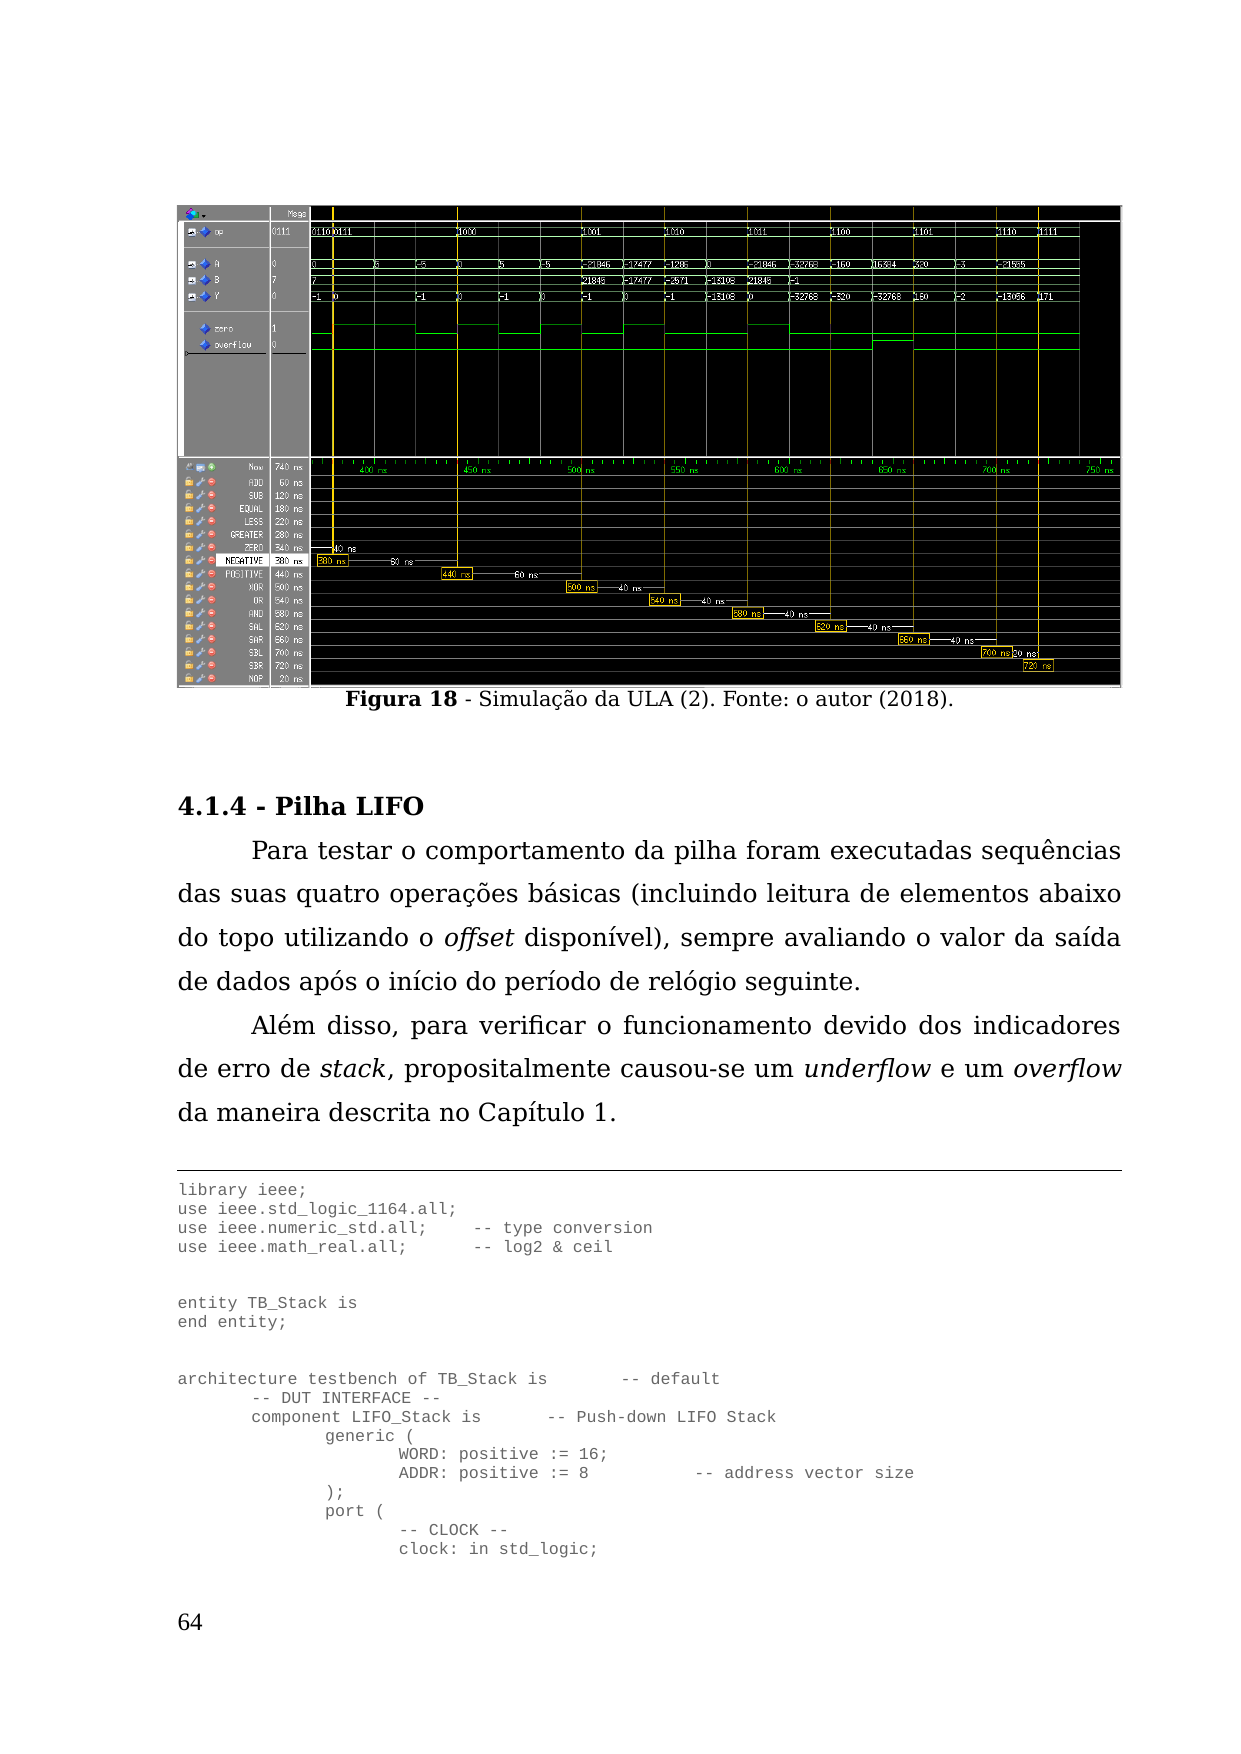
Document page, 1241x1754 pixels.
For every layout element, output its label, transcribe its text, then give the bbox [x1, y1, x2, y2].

text component LIFO_Stack is -- Push-down LIFO Stack [177, 1408, 1122, 1427]
text entity TB_Stack is [177, 1295, 1122, 1314]
text end entity; [177, 1314, 1122, 1333]
text clock: in std_logic; [177, 1540, 1122, 1559]
text -- DUT INTERFACE -- [177, 1389, 1122, 1408]
text WORD: positive := 16; [177, 1446, 1122, 1465]
text generic ( [177, 1427, 1122, 1446]
text ADDR: positive := 8 -- address vector size [177, 1465, 1122, 1484]
text use ieee.std_logic_1164.all; [177, 1201, 1122, 1220]
picture [176, 205, 1123, 688]
text use ieee.math_real.all; -- log2 & ceil [177, 1238, 1122, 1257]
text architecture testbench of TB_Stack is -- default [177, 1371, 1122, 1389]
text library ieee; [177, 1182, 1122, 1201]
text ); [177, 1484, 1122, 1502]
text -- CLOCK -- [177, 1521, 1122, 1540]
text 4.1.4 - Pilha LIFO [177, 792, 1122, 821]
text use ieee.numeric_std.all; -- type conversion [177, 1220, 1122, 1238]
text Figura 18 - Simulação da ULA (2). Fonte: o autor (2018). [177, 688, 1122, 712]
text Além disso, para verificar o funcionamento devido dos indicadores de erro de stack, propositalmente causou-se um underflow e um overflow da maneira descrita no Capítulo 1. [177, 1011, 1122, 1127]
text Para testar o comportamento da pilha foram executadas sequências das suas quatro operações básicas (incluindo leitura de elementos abaixo do topo utilizando o offset disponível), sempre avaliando o valor da saída de dados após o início do período de relógio seguinte. [177, 836, 1122, 996]
text port ( [177, 1502, 1122, 1521]
